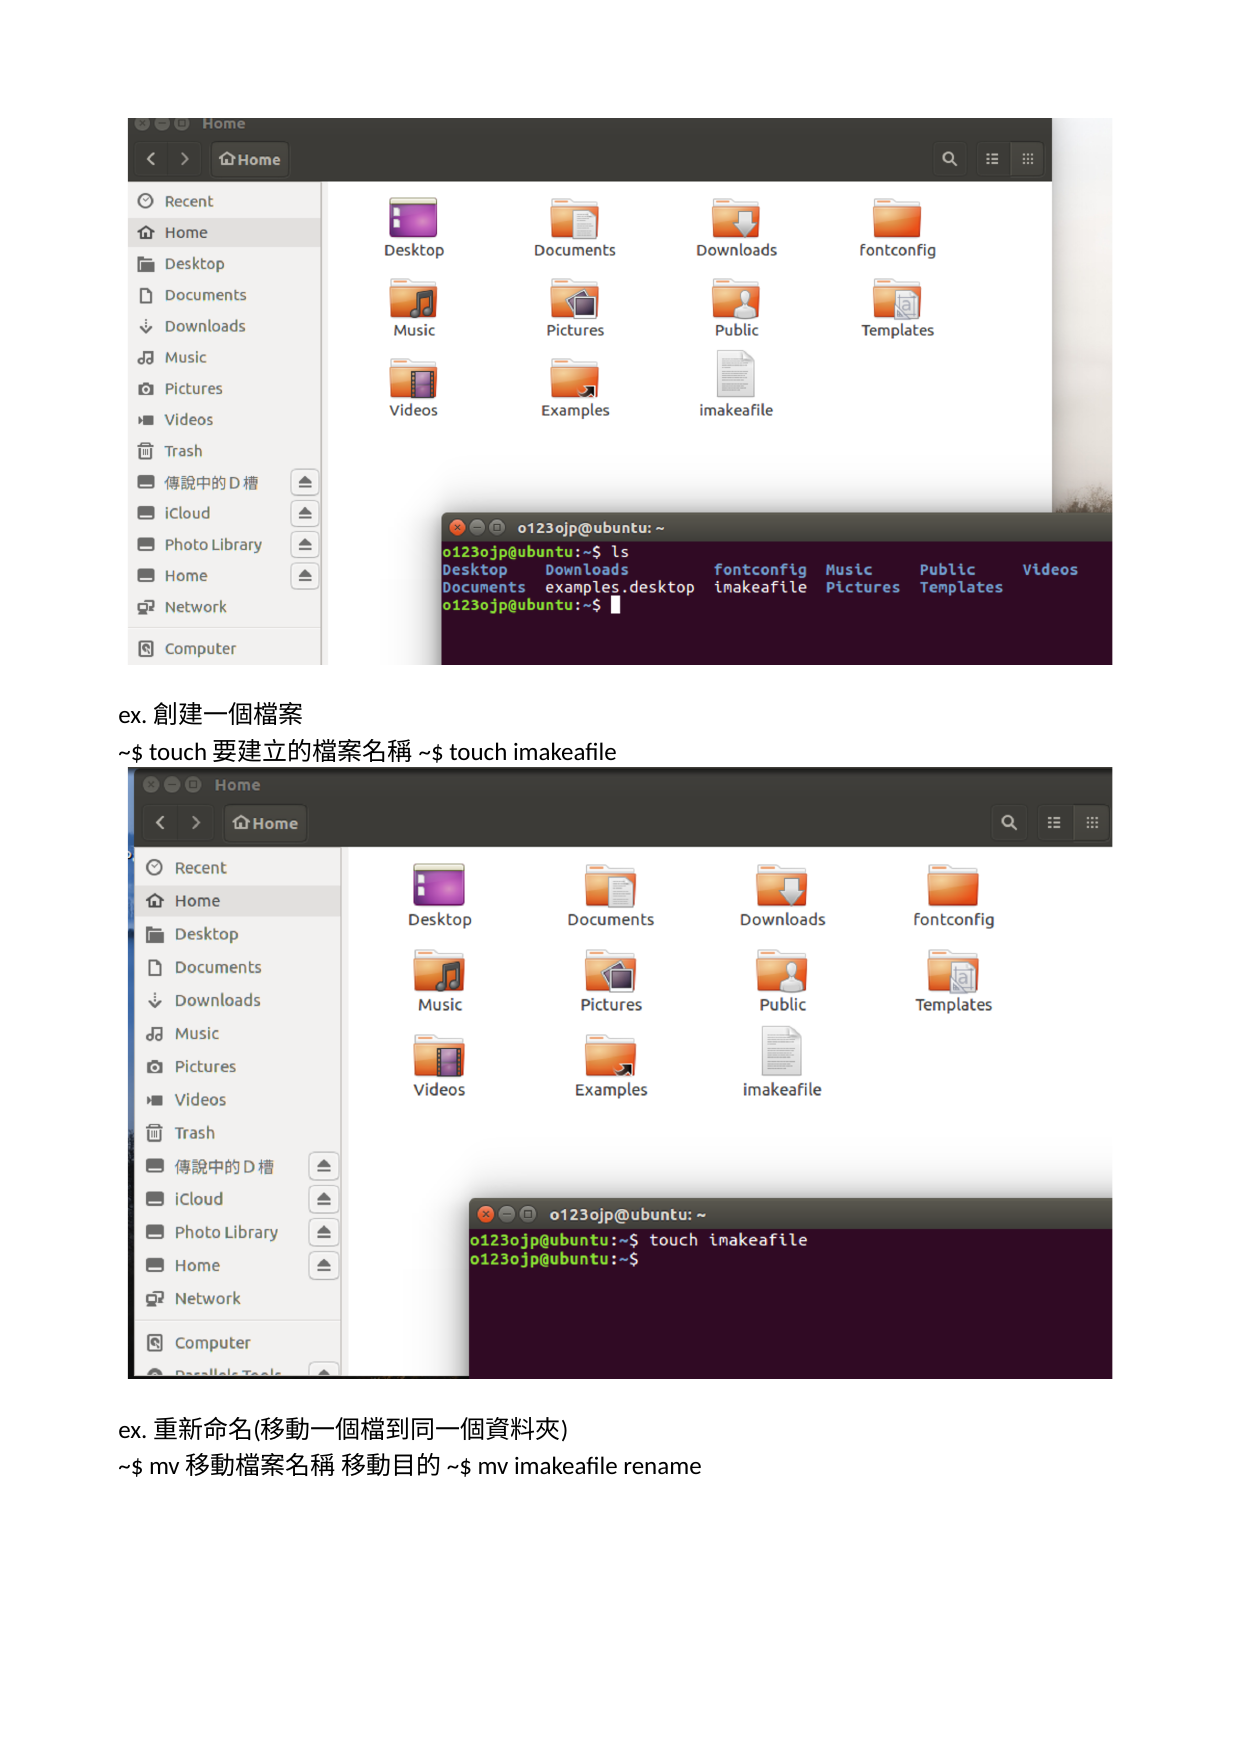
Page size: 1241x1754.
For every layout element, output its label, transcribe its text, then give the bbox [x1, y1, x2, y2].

text ex. 重新命名(移動一個檔到同一個資料夾) [118, 1409, 1122, 1445]
text ex. 創建一個檔案 [118, 695, 1122, 731]
picture [127, 767, 1113, 1379]
picture [127, 118, 1113, 665]
text ~$ mv 移動檔案名稱 移動目的 ~$ mv imakeafile rename [118, 1445, 1122, 1482]
text ~$ touch 要建立的檔案名稱 ~$ touch imakeafile [118, 731, 1122, 767]
